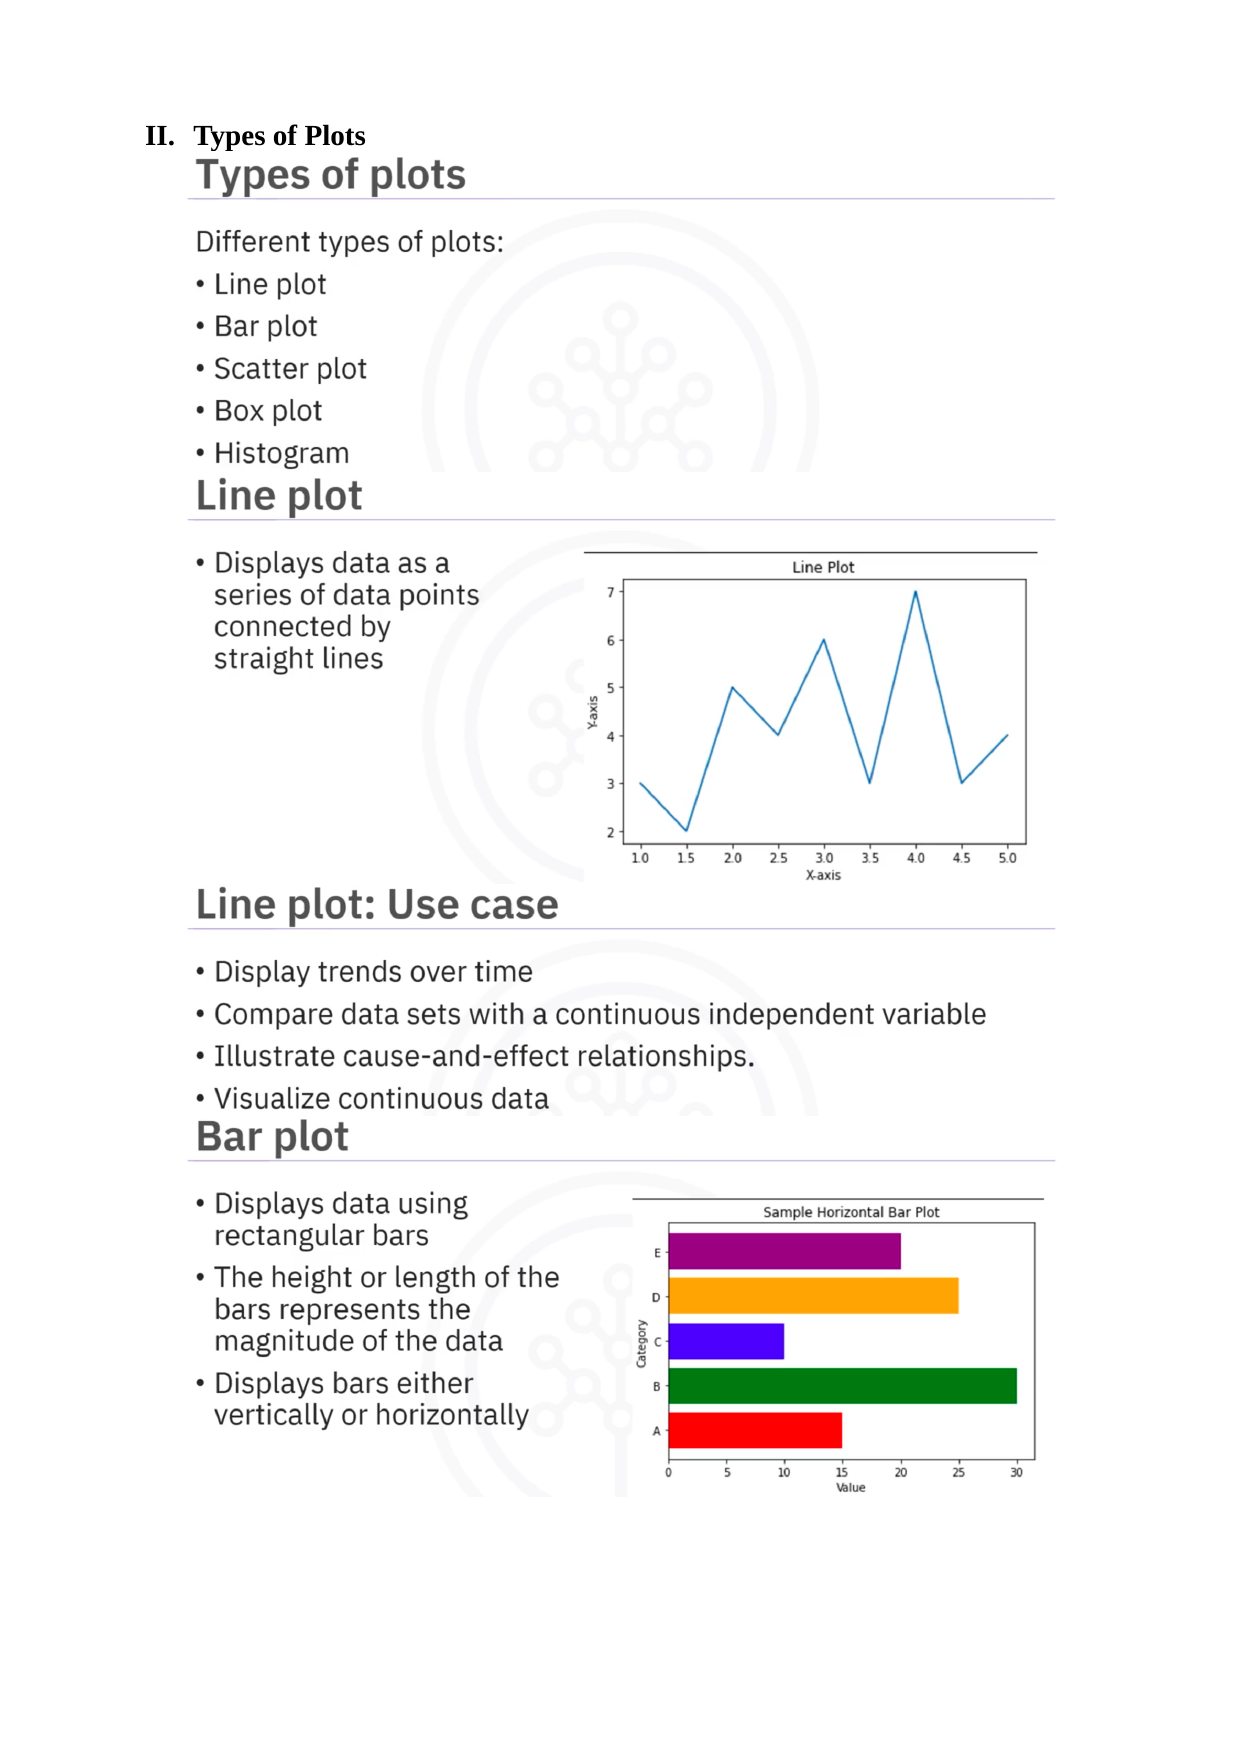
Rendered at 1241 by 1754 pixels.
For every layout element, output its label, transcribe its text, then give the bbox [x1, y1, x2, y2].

picture [118, 151, 1123, 1497]
list Types of Plots [175, 118, 1122, 151]
